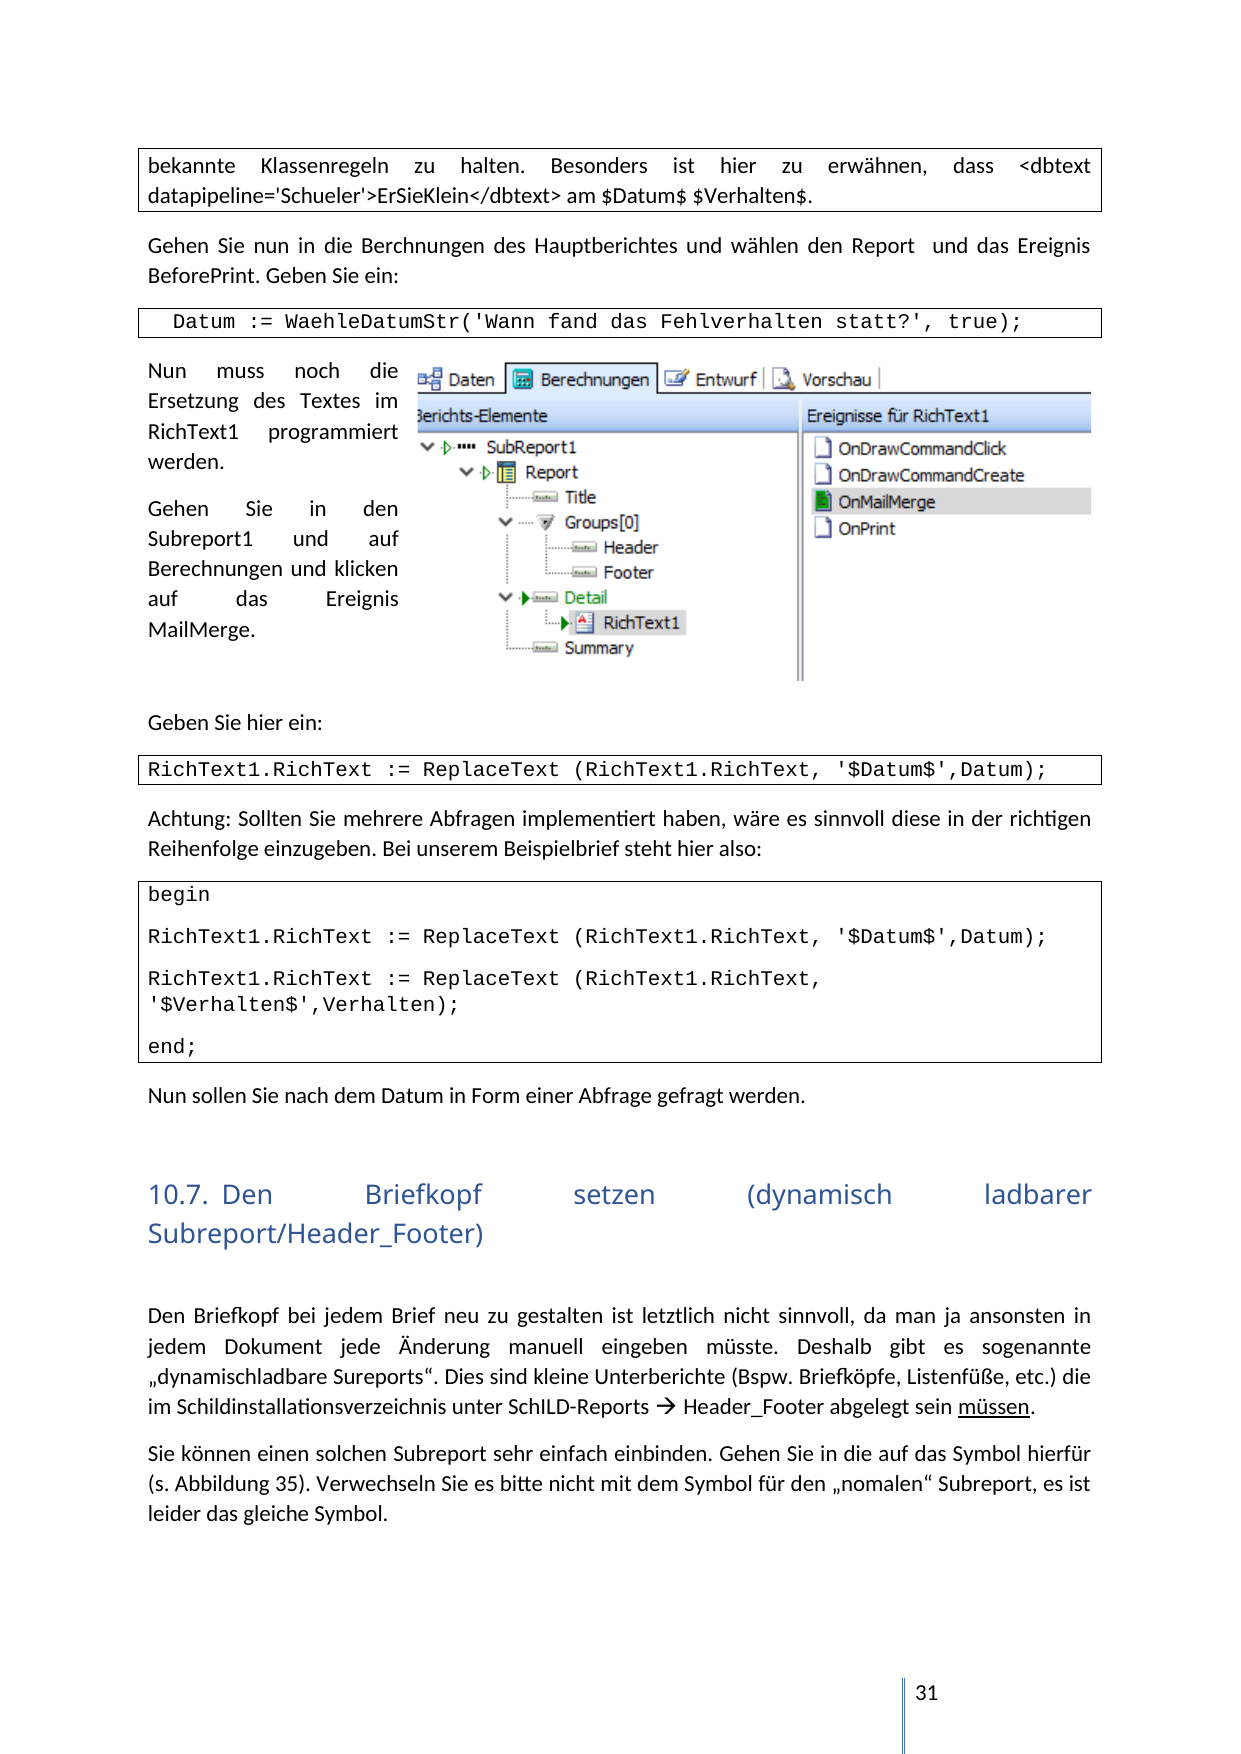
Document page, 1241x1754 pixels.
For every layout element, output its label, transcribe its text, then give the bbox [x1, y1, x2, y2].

text Achtung: Sollten Sie mehrere Abfragen implementiert haben, wäre es sinnvoll diese in der richtigen Reihenfolge einzugeben. Bei unserem Beispielbrief steht hier also: [148, 769, 1093, 827]
subtitle Den Briefkopf setzen (dynamisch ladbarer Subreport/Header_Footer) [148, 1140, 1093, 1217]
text RichText1.RichText := ReplaceText (RichText1.RichText, '$Datum$',Datum); [139, 888, 1101, 915]
text begin [139, 847, 1101, 873]
text Gehen Sie nun in die Berchnungen des Hauptberichtes und wählen den Report und das Ereignis BeforePrint. Geben Sie ein: [148, 231, 1093, 289]
text RichText1.RichText := ReplaceText (RichText1.RichText, '$Verhalten$',Verhalten); [139, 930, 1101, 983]
picture [455, 358, 1093, 684]
text Datum := WaehleDatumStr('Wann fand das Fehlverhalten statt?', true); [139, 309, 1101, 337]
text bekannte Klassenregeln zu halten. Besonders ist hier zu erwähnen, dass <dbtext datapipeline='Schueler'>ErSieKlein</dbtext> am $Datum$ $Verhalten$. [139, 149, 1101, 211]
text Den Briefkopf bei jedem Brief neu zu gestalten ist letztlich nicht sinnvoll, da man ja ansonsten in jedem Dokument jede Änderung manuell eingeben müsste. Deshalb gibt es sogenannte „dynamischladbare Sureports“. Dies sind kleine Unterberichte (Bspw. Briefköpfe, Listenfüße, etc.) die im Schildinstallationsverzeichnis unter SchILD-Reports  Header_Footer abgelegt sein müssen. [148, 1267, 1093, 1385]
text RichText1.RichText := ReplaceText (RichText1.RichText, '$Datum$',Datum); [139, 696, 1101, 749]
text end; [139, 998, 1101, 1027]
text Nun muss noch die Ersetzung des Textes im RichText1 programmiert werden. [148, 356, 1093, 445]
text Geben Sie hier ein: [148, 648, 455, 676]
text Gehen Sie in den Subreport1 und auf Berechnungen und klicken auf das Ereignis MailMerge. [148, 464, 455, 582]
text Nun sollen Sie nach dem Datum in Form einer Abfrage gefragt werden. [148, 1047, 1093, 1074]
text Sie können einen solchen Subreport sehr einfach einbinden. Gehen Sie in die auf das Symbol hierfür (s. Abbildung 35). Verwechseln Sie es bitte nicht mit dem Symbol für den „nomalen“ Subreport, es ist leider das gleiche Symbol. [148, 1404, 1093, 1493]
